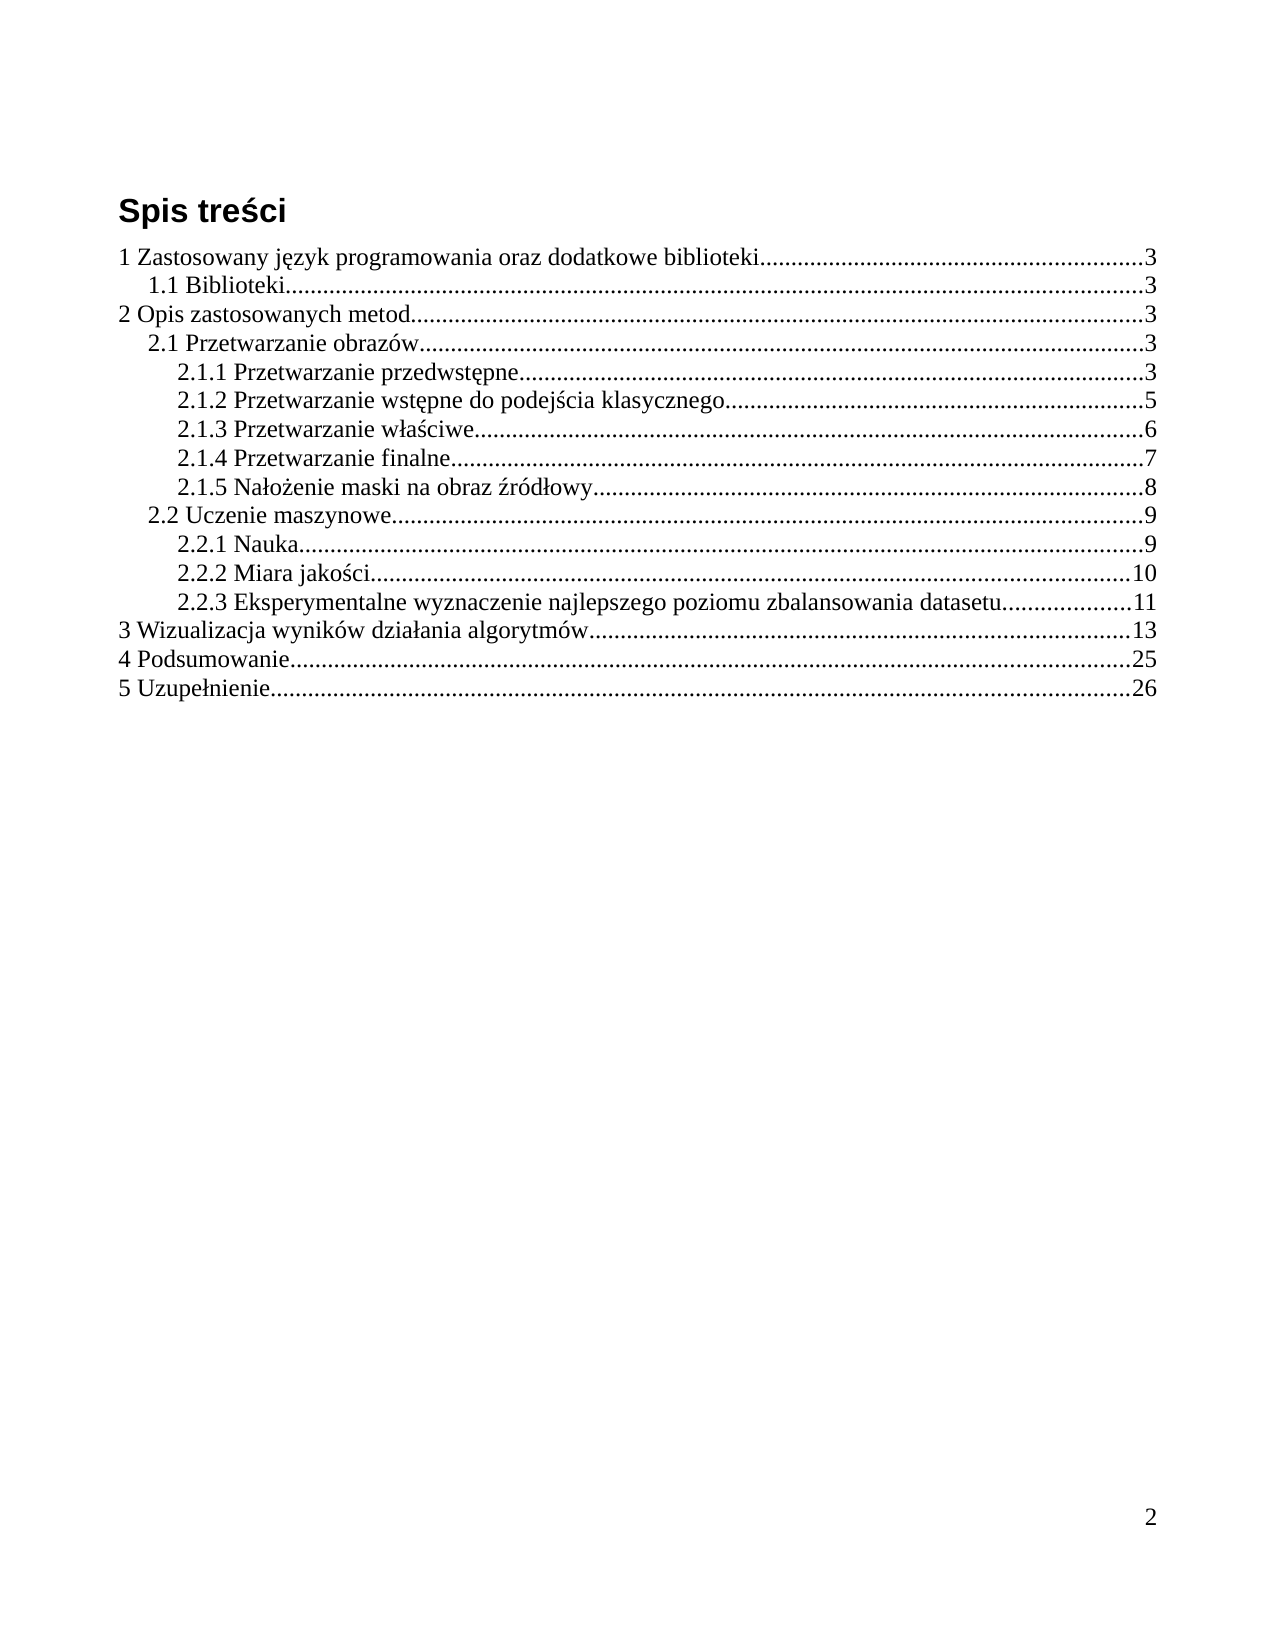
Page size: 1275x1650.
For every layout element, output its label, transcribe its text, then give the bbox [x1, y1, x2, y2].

subtitle Spis treści [118, 191, 1157, 229]
text 2.1.4 Przetwarzanie finalne 7 [177, 443, 1157, 472]
text 2.2 Uczenie maszynowe 9 [148, 500, 1157, 529]
text 4 Podsumowanie 25 [118, 644, 1157, 673]
text 2 Opis zastosowanych metod 3 [118, 299, 1157, 328]
text 1 Zastosowany język programowania oraz dodatkowe biblioteki 3 [118, 242, 1157, 270]
text 2.1.2 Przetwarzanie wstępne do podejścia klasycznego 5 [177, 385, 1157, 414]
text 2.2.1 Nauka 9 [177, 529, 1157, 558]
text 2.1.3 Przetwarzanie właściwe 6 [177, 414, 1157, 443]
text 1.1 Biblioteki 3 [148, 270, 1157, 299]
text 2.2.3 Eksperymentalne wyznaczenie najlepszego poziomu zbalansowania datasetu 11 [177, 587, 1157, 615]
text 2.1.5 Nałożenie maski na obraz źródłowy 8 [177, 472, 1157, 500]
text 5 Uzupełnienie 26 [118, 673, 1157, 702]
text 3 Wizualizacja wyników działania algorytmów 13 [118, 615, 1157, 644]
text 2.2.2 Miara jakości 10 [177, 558, 1157, 587]
text 2.1.1 Przetwarzanie przedwstępne 3 [177, 357, 1157, 385]
text 2.1 Przetwarzanie obrazów 3 [148, 328, 1157, 357]
